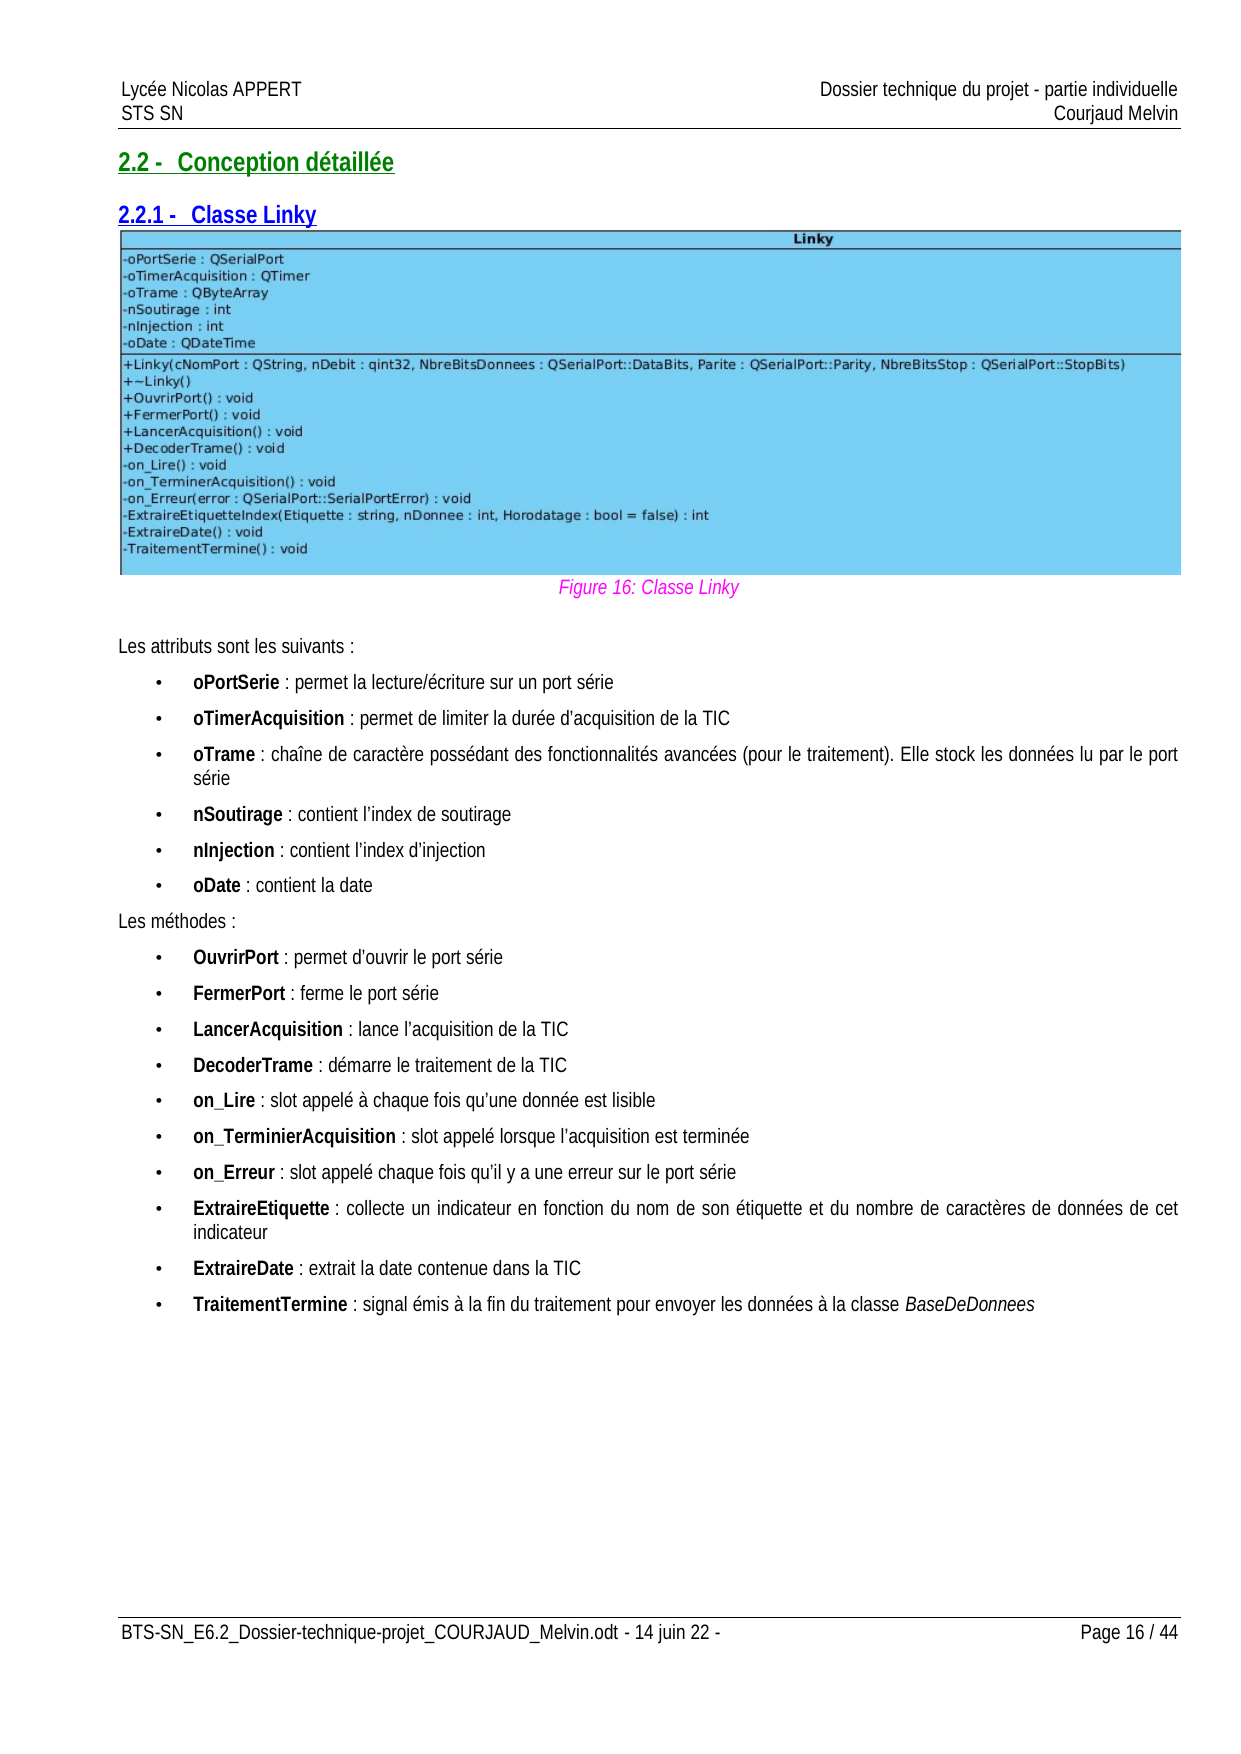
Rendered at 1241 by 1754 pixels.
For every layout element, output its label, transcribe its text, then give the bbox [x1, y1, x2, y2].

text Figure 16: Classe Linky [118, 575, 1181, 599]
list DecoderTrame : démarre le traitement de la TIC [156, 1053, 1181, 1077]
list on_Erreur : slot appelé chaque fois qu’il y a une erreur sur le port série [156, 1160, 1181, 1184]
list oPortSerie : permet la lecture/écriture sur un port série [156, 670, 1181, 694]
list nSoutirage : contient l’index de soutirage [156, 802, 1181, 826]
text Les attributs sont les suivants : [118, 634, 1181, 658]
list OuvrirPort : permet d’ouvrir le port série [156, 945, 1181, 969]
list oDate : contient la date [156, 873, 1181, 897]
list ExtraireDate : extrait la date contenue dans la TIC [156, 1256, 1181, 1280]
list oTrame : chaîne de caractère possédant des fonctionnalités avancées (pour le traitement). Elle stock les données lu par le port série [156, 742, 1181, 790]
list TraitementTermine : signal émis à la fin du traitement pour envoyer les données à la classe BaseDeDonnees [156, 1292, 1181, 1316]
subtitle Classe Linky [118, 200, 1181, 228]
list oTimerAcquisition : permet de limiter la durée d’acquisition de la TIC [156, 706, 1181, 730]
picture [118, 228, 1182, 575]
text Les méthodes : [118, 909, 1181, 933]
list FermerPort : ferme le port série [156, 981, 1181, 1005]
list LancerAcquisition : lance l’acquisition de la TIC [156, 1017, 1181, 1041]
list nInjection : contient l’index d’injection [156, 838, 1181, 862]
subtitle Conception détaillée [118, 145, 1181, 176]
list on_Lire : slot appelé à chaque fois qu’une donnée est lisible [156, 1088, 1181, 1112]
list ExtraireEtiquette : collecte un indicateur en fonction du nom de son étiquette et du nombre de caractères de données de cet indicateur [156, 1196, 1181, 1244]
list on_TerminierAcquisition : slot appelé lorsque l’acquisition est terminée [156, 1124, 1181, 1148]
